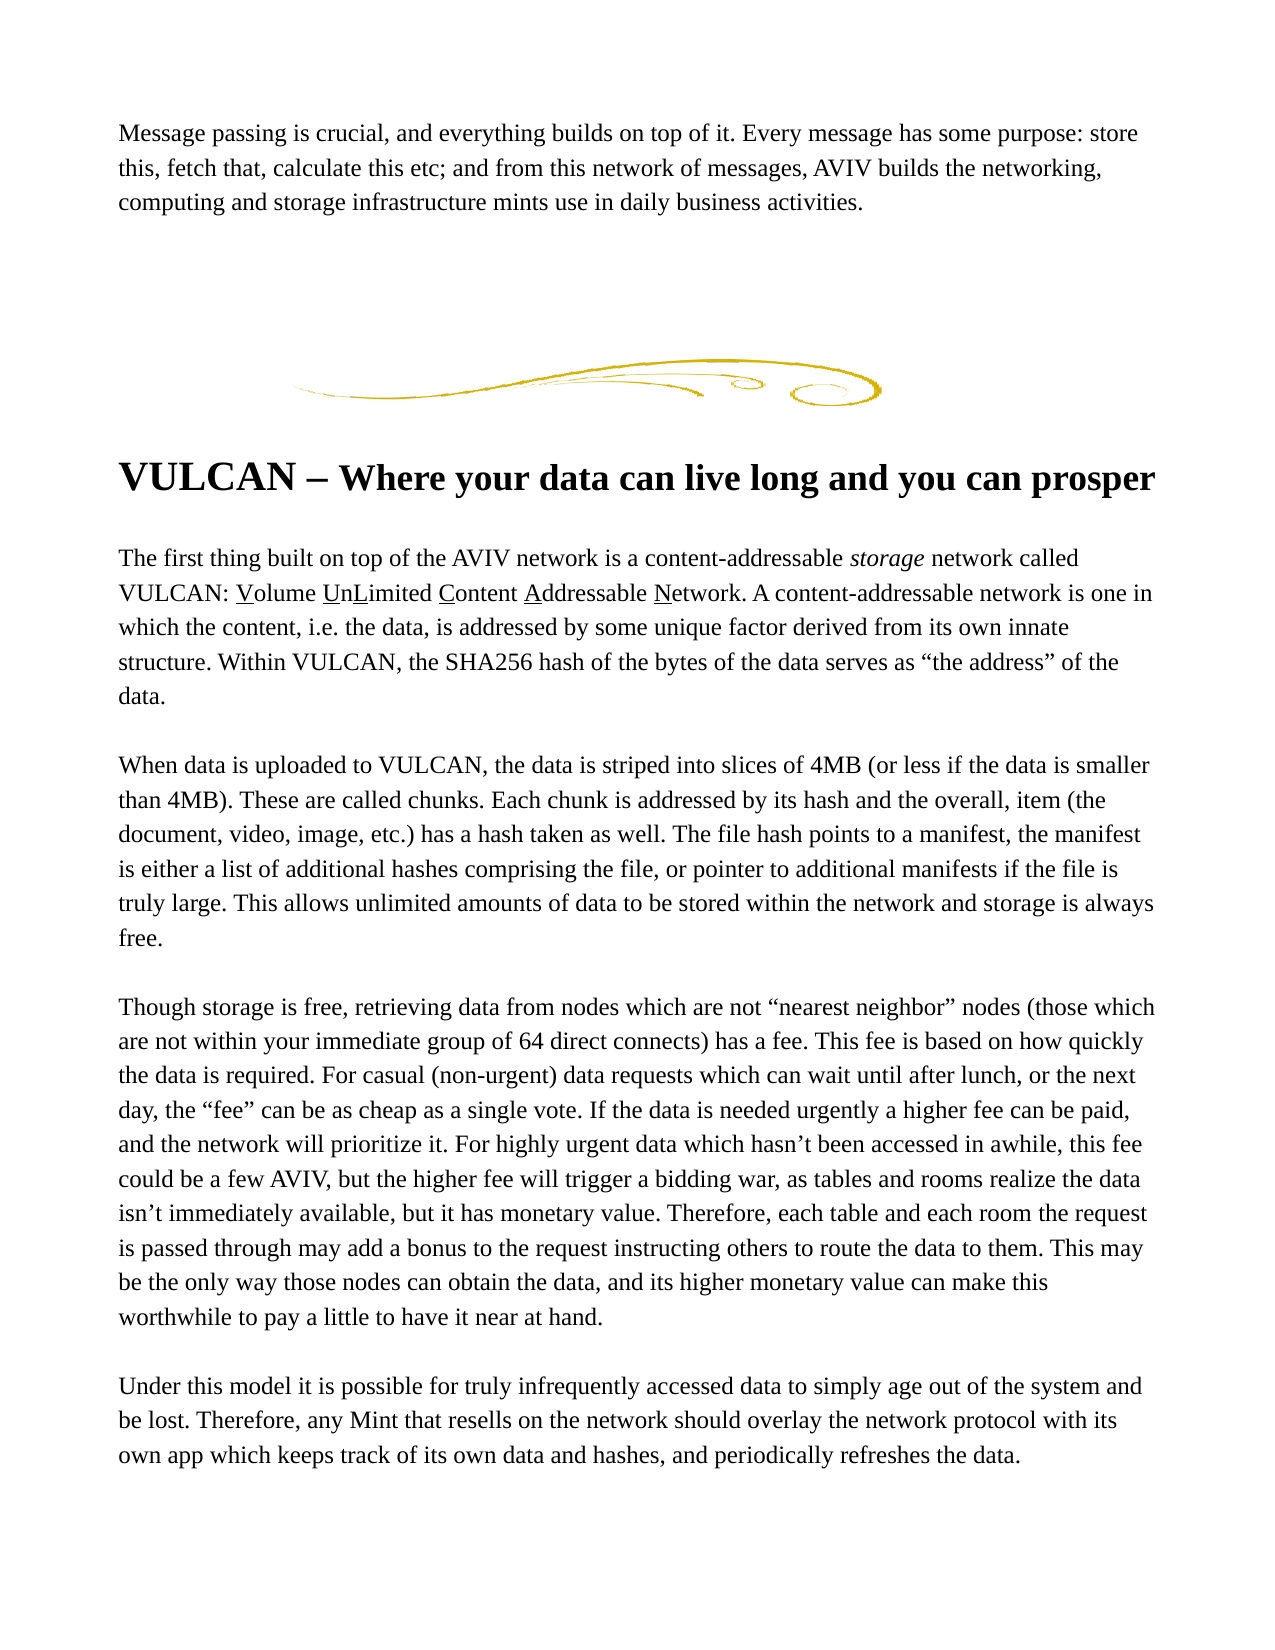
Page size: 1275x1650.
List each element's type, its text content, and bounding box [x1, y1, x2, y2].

text VULCAN – Where your data can live long and you can prosper [118, 451, 1157, 499]
text Under this model it is possible for truly infrequently accessed data to simply age out of the system and be lost. Therefore, any Mint that resells on the network should overlay the network protocol with its own app which keeps track of its own data and hashes, and periodically refreshes the data. [118, 1371, 1157, 1469]
text When data is uploaded to VULCAN, the data is striped into slices of 4MB (or less if the data is smaller than 4MB). These are called chunks. Each chunk is addressed by its hash and the overall, item (the document, video, image, etc.) has a hash taken as well. The file hash points to a manifest, the manifest is either a list of additional hashes comprising the file, or pointer to additional manifests if the file is truly large. This allows unlimited amounts of data to be stored within the network and storage is always free. [118, 750, 1157, 951]
picture [291, 359, 882, 406]
text Message passing is crucial, and everything builds on top of it. Every message has some purpose: store this, fetch that, calculate this etc; and from this network of messages, AVIV builds the networking, computing and storage infrastructure mints use in daily business activities. [118, 118, 1157, 216]
text Though storage is free, retrieving data from nodes which are not “nearest neighbor” nodes (those which are not within your immediate group of 64 direct connects) has a fee. This fee is based on how quickly the data is required. For casual (non-urgent) data requests which can wait until after lunch, or the next day, the “fee” can be as cheap as a single vote. If the data is needed urgently a higher fee can be paid, and the network will prioritize it. For highly urgent data which hasn’t been accessed in awhile, this fee could be a few AVIV, but the higher fee will trigger a bidding war, as tables and rooms realize the data isn’t immediately available, but it has monetary value. Therefore, each table and each room the request is passed through may add a bonus to the request instructing others to route the data to them. This may be the only way those nodes can obtain the data, and its higher monetary value can make this worthwhile to pay a little to have it near at hand. [118, 992, 1157, 1331]
text The first thing built on top of the AVIV network is a content-addressable storage network called VULCAN: Volume UnLimited Content Addressable Network. A content-addressable network is one in which the content, i.e. the data, is addressed by some unique factor derived from its own innate structure. Within VULCAN, the SHA256 hash of the bytes of the data serves as “the address” of the data. [118, 543, 1157, 710]
